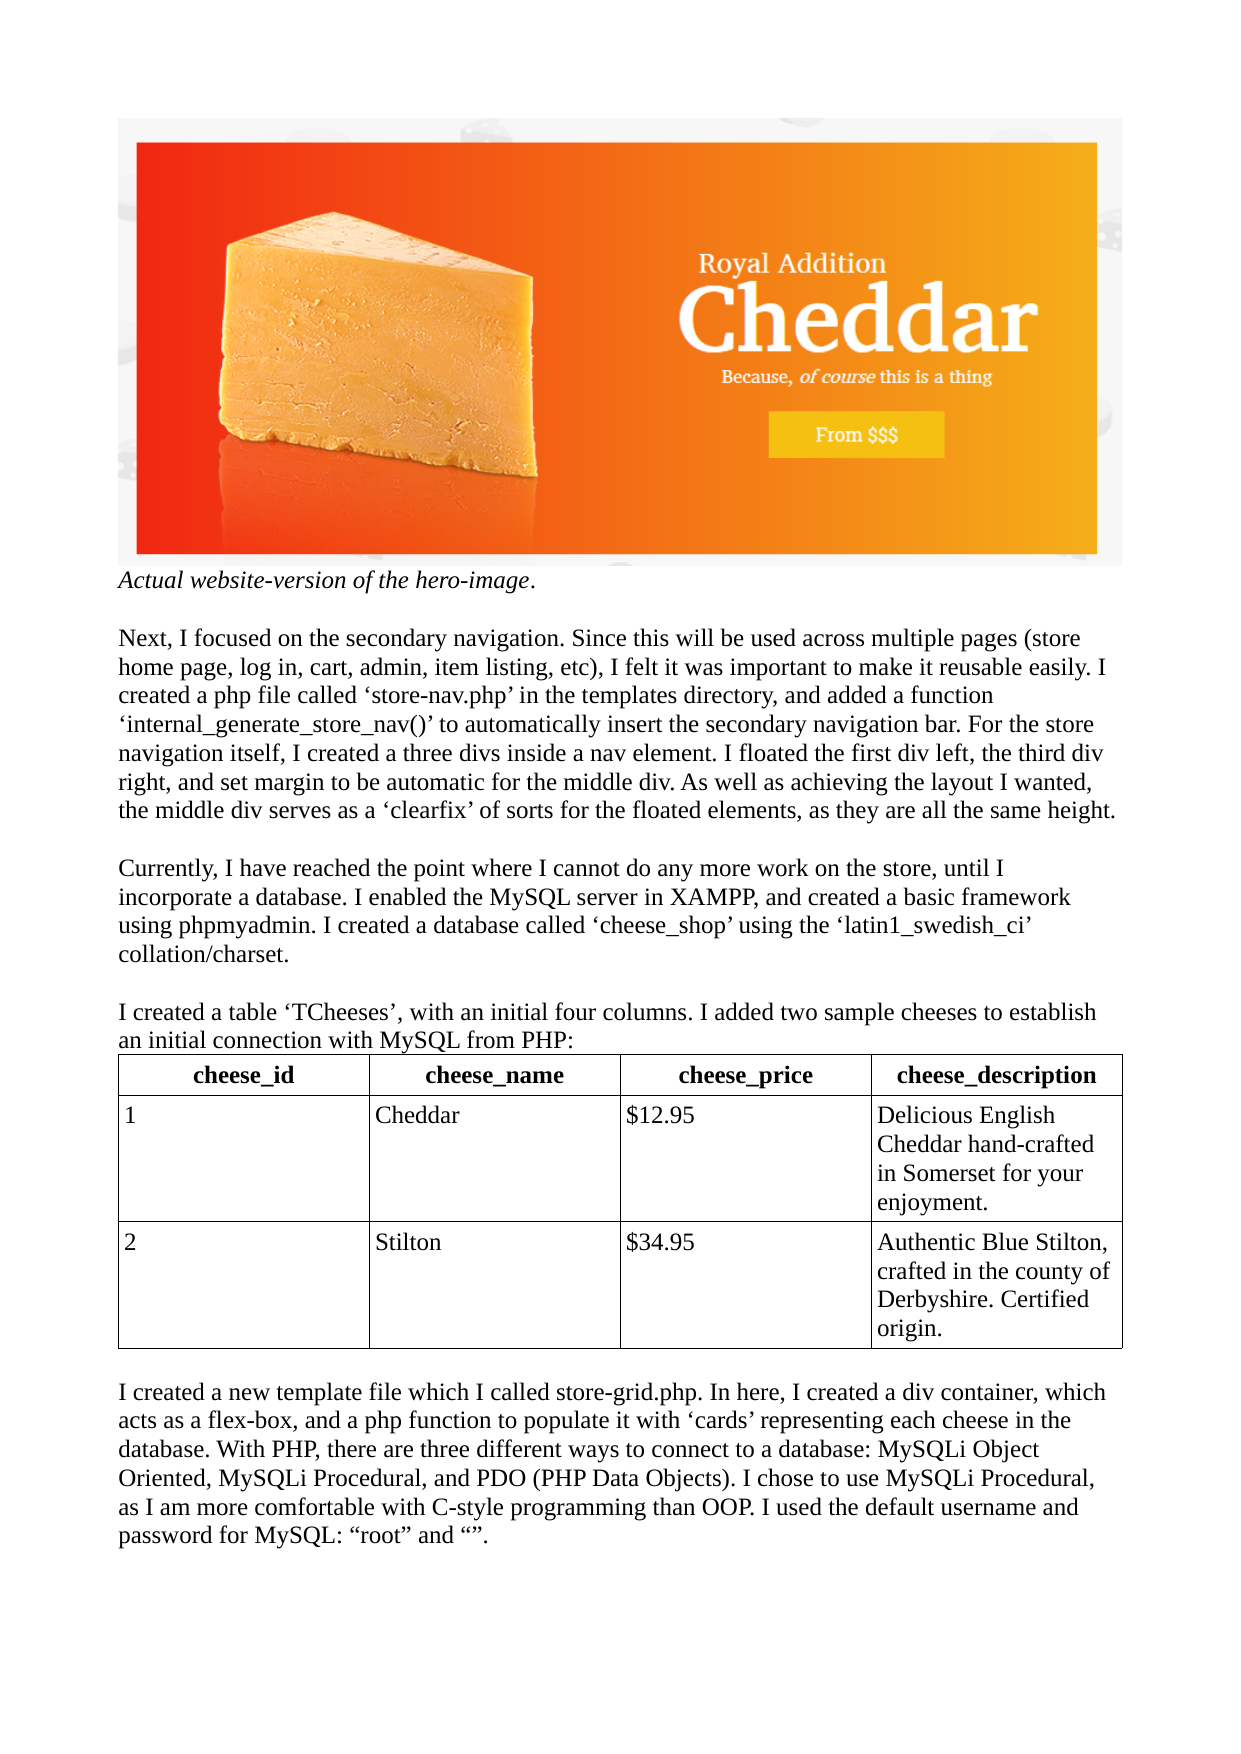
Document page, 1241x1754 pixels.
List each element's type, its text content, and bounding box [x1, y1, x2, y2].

table_cell Delicious English Cheddar hand-crafted in Somerset for your enjoyment. [872, 1096, 1122, 1221]
text Next, I focused on the secondary navigation. Since this will be used across multiple pages (store home page, log in, cart, admin, item listing, etc), I felt it was important to make it reusable easily. I created a php file called ‘store-nav.php’ in the templates directory, and added a function ‘internal_generate_store_nav()’ to automatically insert the secondary navigation bar. For the store navigation itself, I created a three divs inside a nav element. I floated the first div left, the third div right, and set margin to be automatic for the middle div. As well as achieving the layout I wanted, the middle div serves as a ‘clearfix’ of sorts for the floated elements, as they are all the same height. [118, 623, 1122, 824]
table_cell 2 [119, 1222, 369, 1348]
text I created a table ‘TCheeses’, with an initial four columns. I added two sample cheeses to establish an initial connection with MySQL from PHP: [118, 997, 1122, 1054]
table_header cheese_description [872, 1055, 1122, 1095]
table_cell Cheddar [370, 1096, 620, 1221]
table_header cheese_name [370, 1055, 620, 1095]
table_cell $12.95 [621, 1096, 871, 1221]
table_cell Authentic Blue Stilton, crafted in the county of Derbyshire. Certified origin. [872, 1222, 1122, 1348]
text Actual website-version of the hero-image. [118, 566, 1122, 594]
table_cell $34.95 [621, 1222, 871, 1348]
picture [118, 118, 1123, 566]
table_header cheese_id [119, 1055, 369, 1095]
table_header cheese_price [621, 1055, 871, 1095]
table_cell 1 [119, 1096, 369, 1221]
text Currently, I have reached the point where I cannot do any more work on the store, until I incorporate a database. I enabled the MySQL server in XAMPP, and created a basic framework using phpmyadmin. I created a database called ‘cheese_shop’ using the ‘latin1_swedish_ci’ collation/charset. [118, 853, 1122, 968]
text I created a new template file which I called store-grid.php. In here, I created a div container, which acts as a flex-box, and a php function to populate it with ‘cards’ representing each cheese in the database. With PHP, there are three different ways to connect to a database: MySQLi Object Oriented, MySQLi Procedural, and PDO (PHP Data Objects). I chose to use MySQLi Procedural, as I am more comfortable with C-style programming than OOP. I used the default username and password for MySQL: “root” and “”. [118, 1377, 1122, 1549]
table_cell Stilton [370, 1222, 620, 1348]
